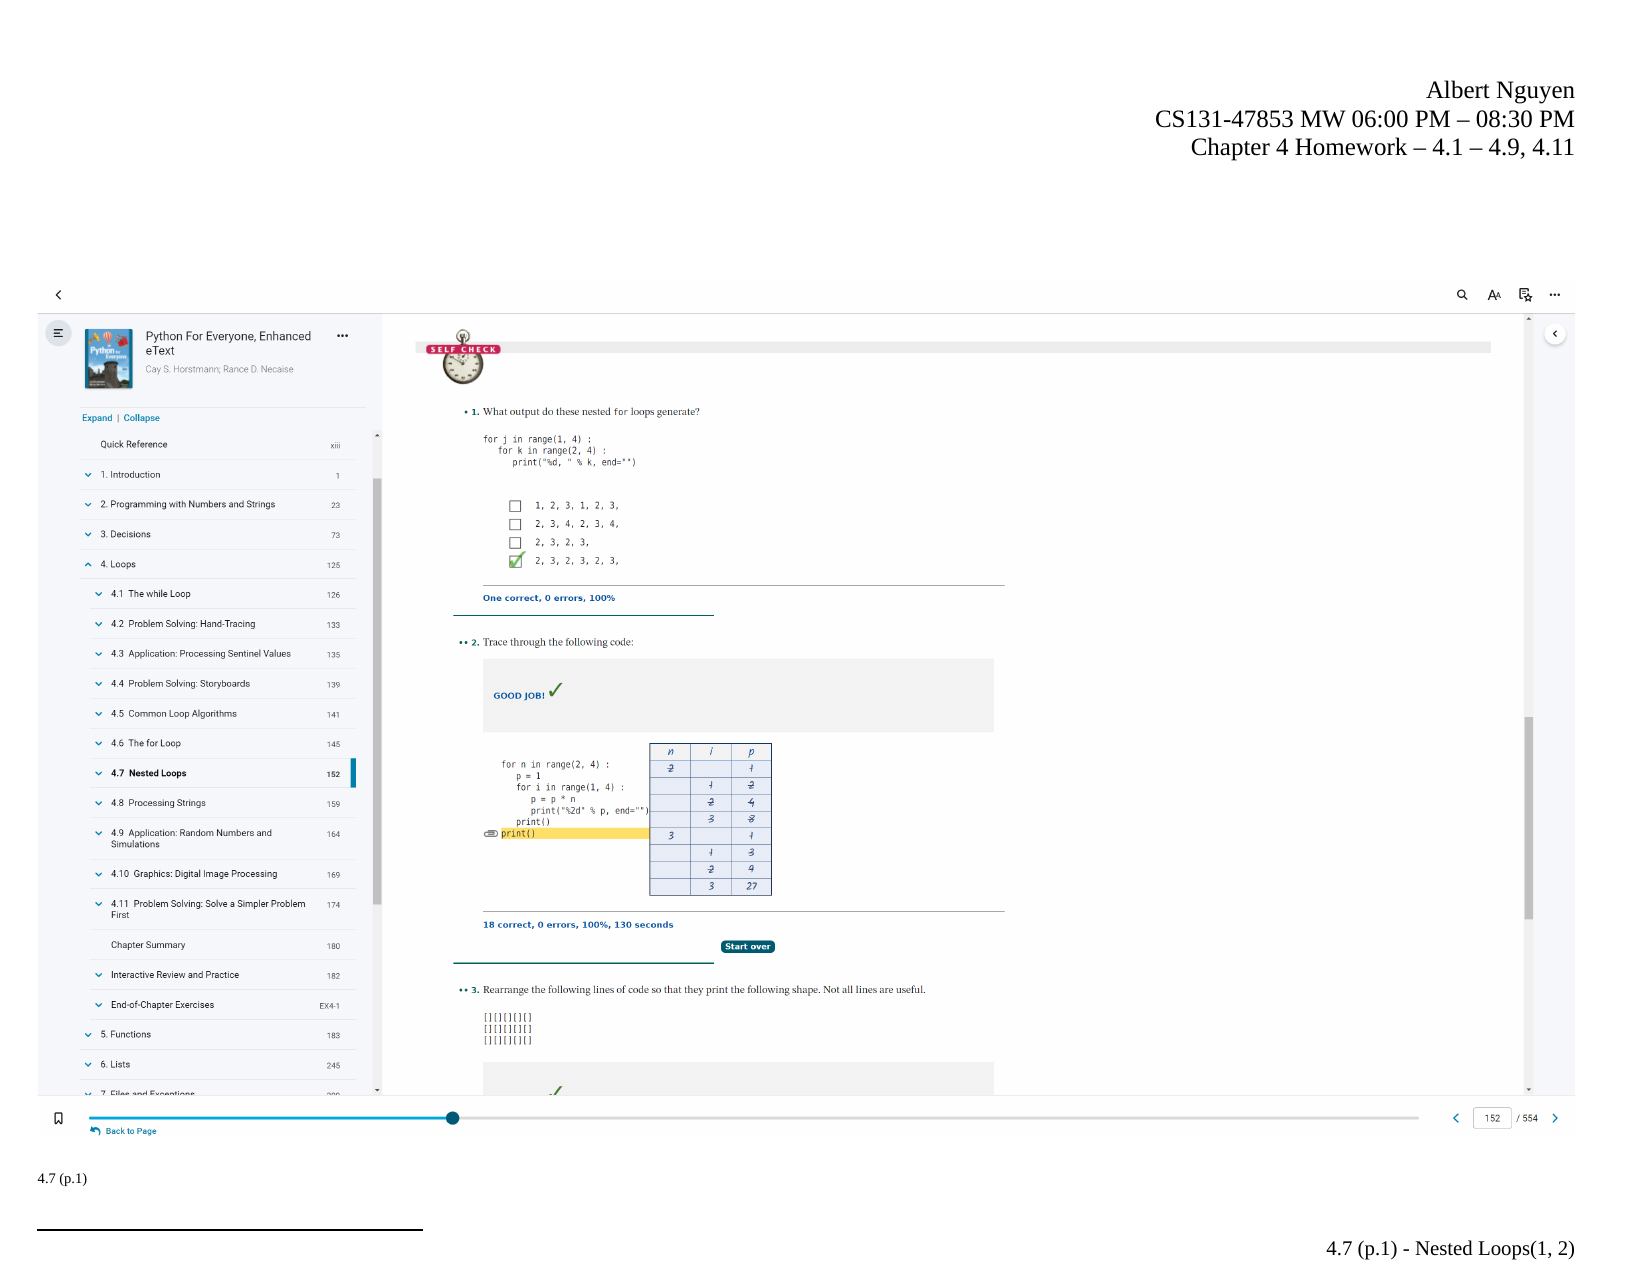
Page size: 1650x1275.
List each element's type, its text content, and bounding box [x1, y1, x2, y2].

text - Nested Loops(1, 2) [37, 1236, 1575, 1260]
picture [37, 276, 1575, 1141]
